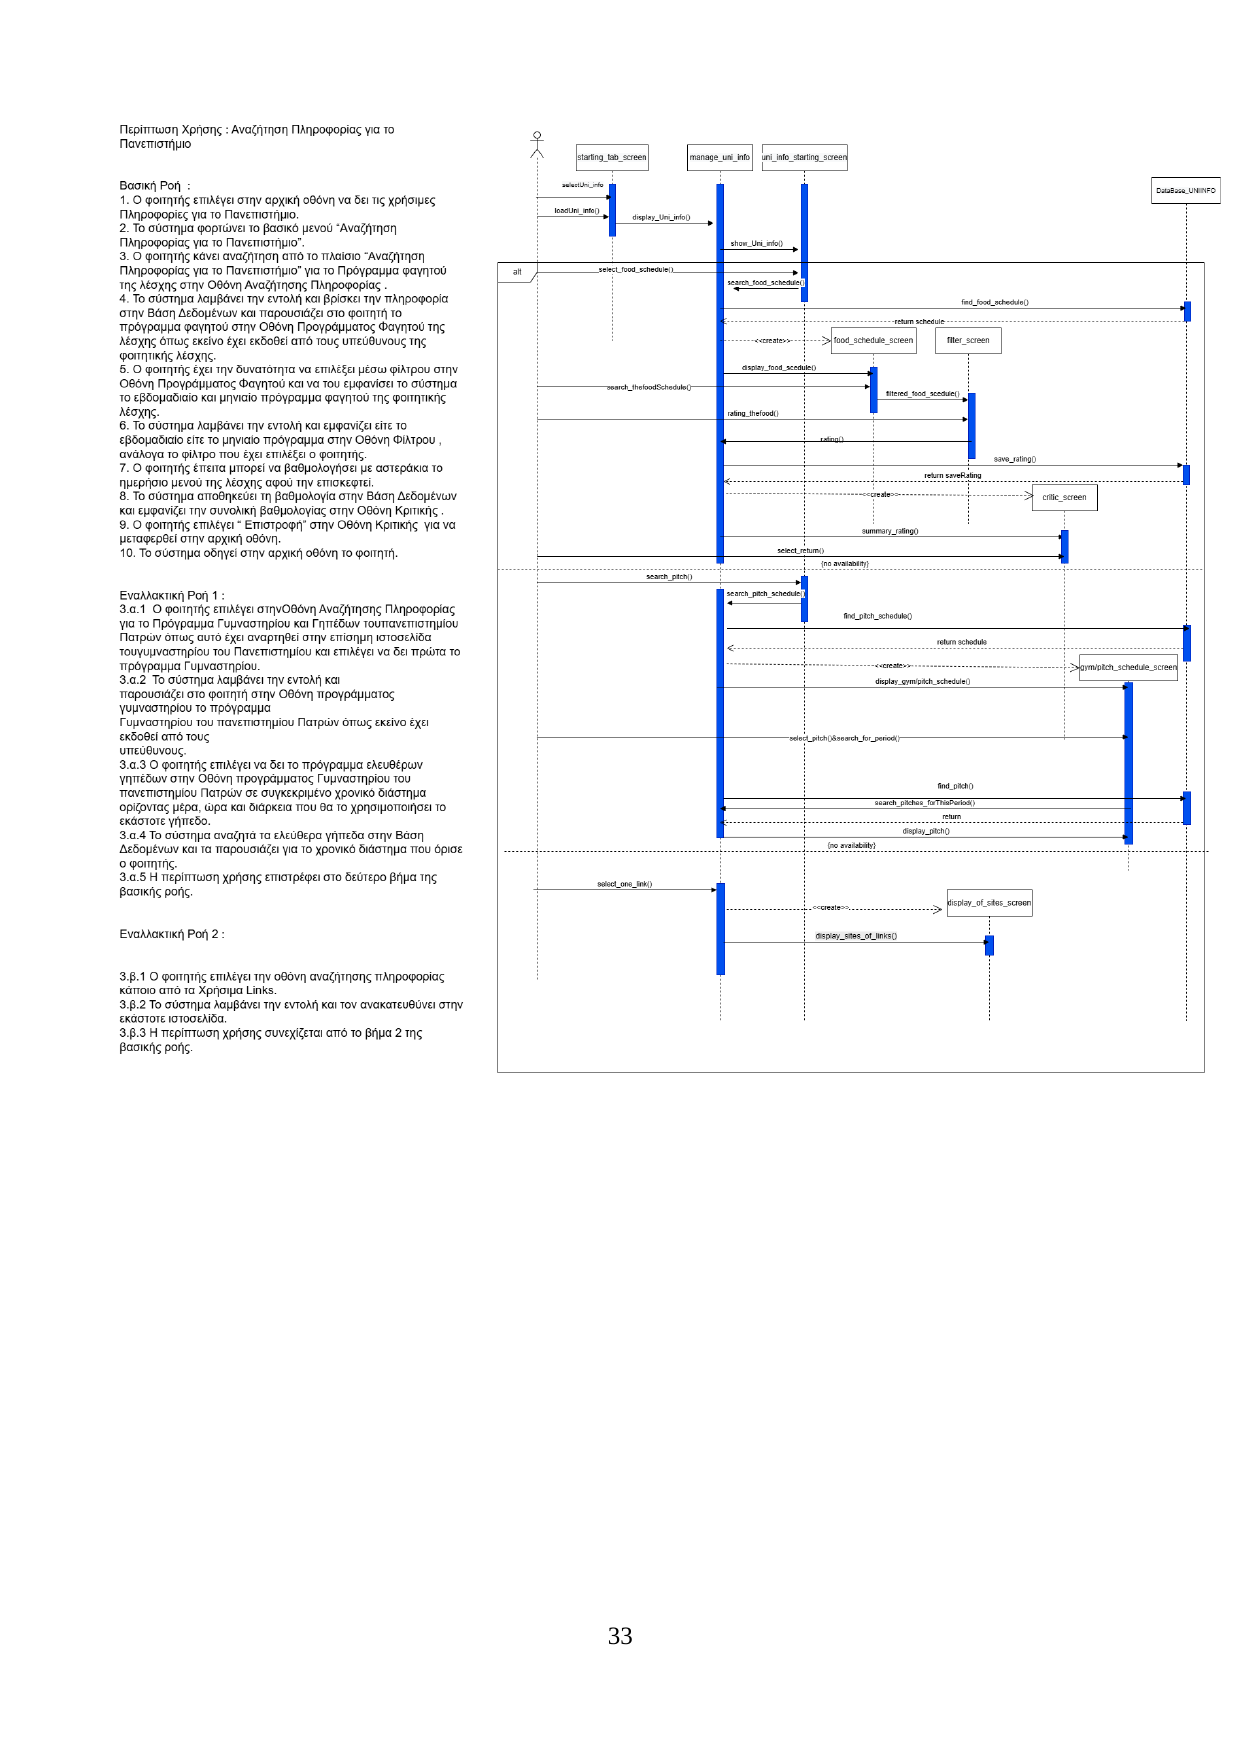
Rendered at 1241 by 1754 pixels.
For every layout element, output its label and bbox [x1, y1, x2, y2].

picture [118, 118, 1221, 1073]
